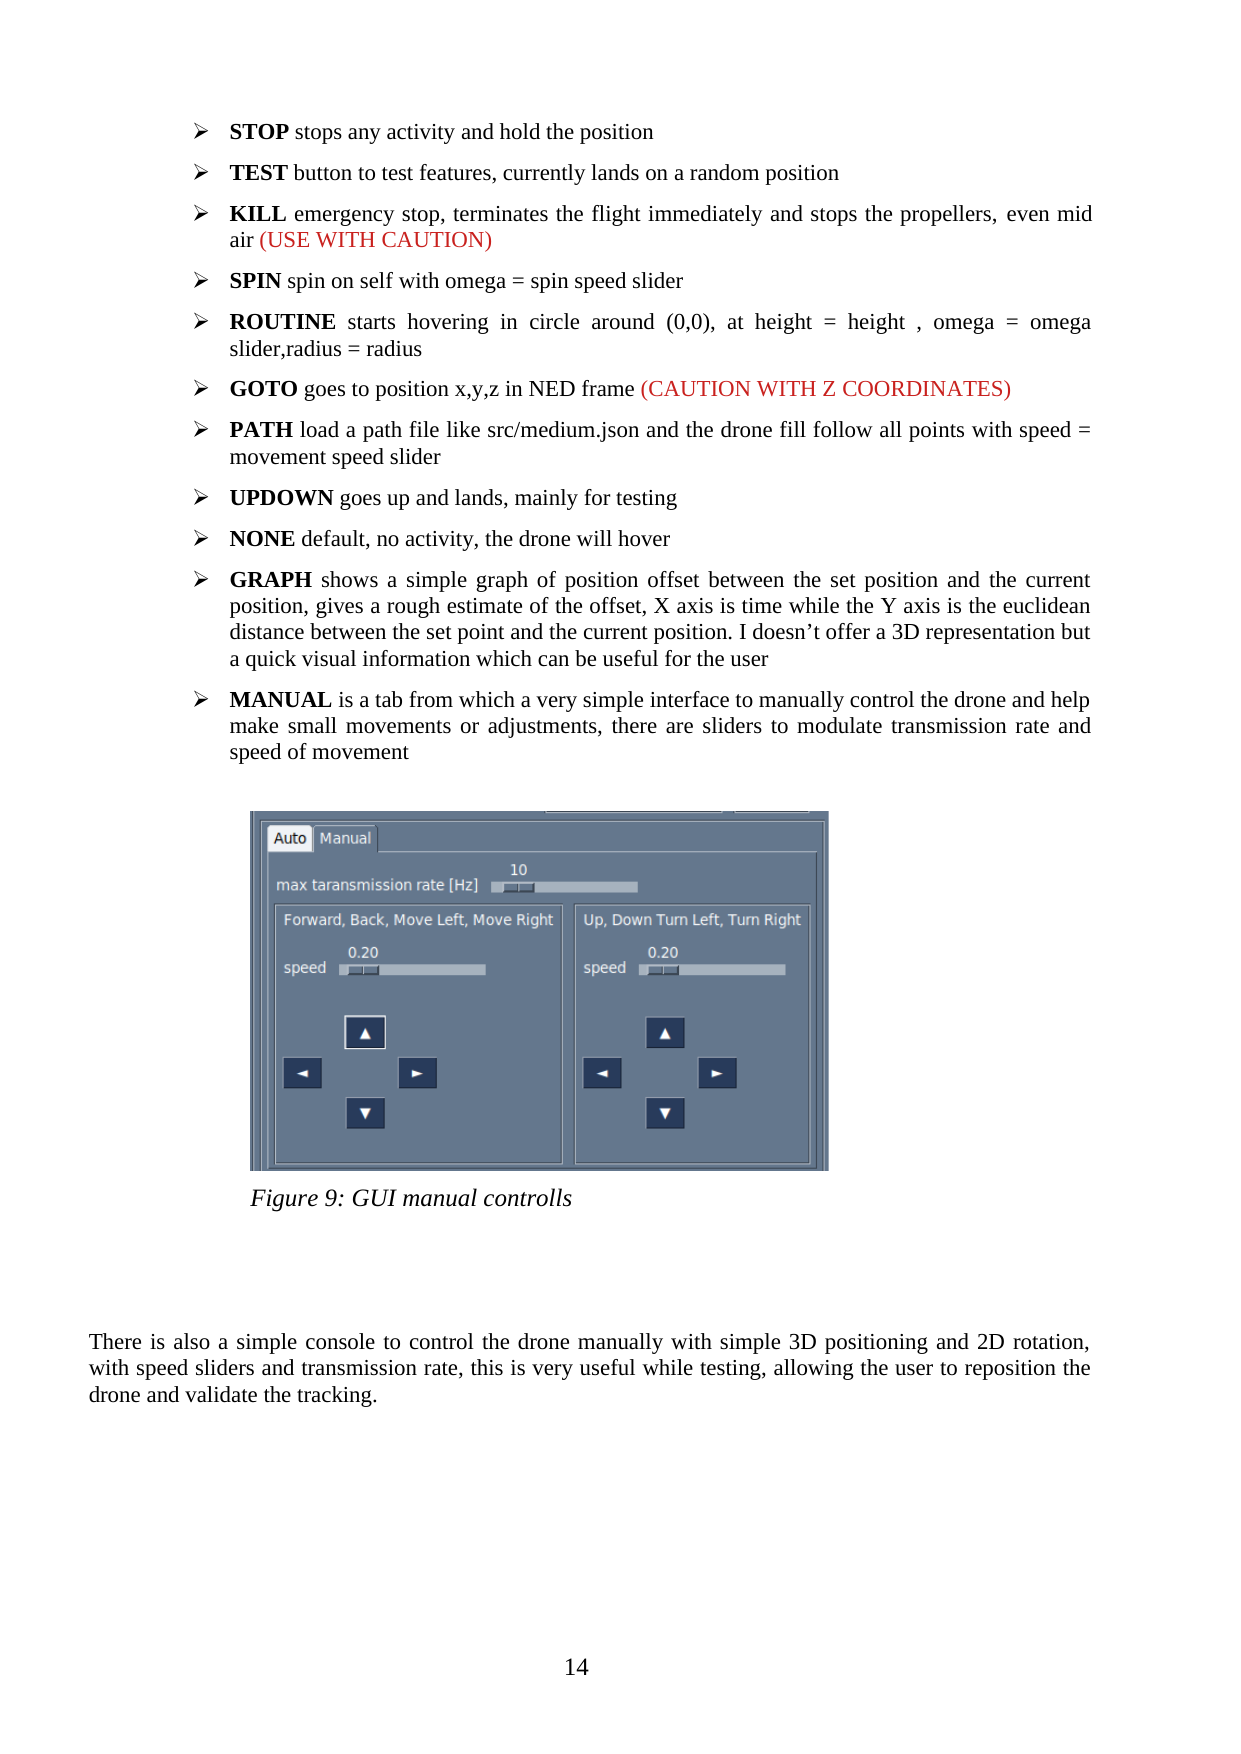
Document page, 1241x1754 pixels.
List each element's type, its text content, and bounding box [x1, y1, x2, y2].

list Figure 9: GUI manual controlls [250, 1171, 828, 1212]
list NONE default, no activity, the drone will hover [192, 525, 1093, 551]
list STOP stops any activity and hold the position [192, 118, 1093, 144]
list PATH load a path file like src/medium.json and the drone fill follow all points with speed = movement speed slider [192, 416, 1093, 469]
list GRAPH shows a simple graph of position offset between the set position and the current position, gives a rough estimate of the offset, X axis is time while the Y axis is the euclidean distance between the set point and the current position. I doesn’t offer a 3D representation but a quick visual information which can be useful for the user [192, 566, 1093, 671]
list There is also a simple console to control the drone manually with simple 3D positioning and 2D rotation, with speed sliders and transmission rate, this is very useful while testing, allowing the user to reposition the drone and validate the tracking. [88, 849, 1093, 1407]
list TEST button to test features, currently lands on a random position [192, 159, 1093, 185]
list MANUAL is a tab from which a very simple interface to manually control the drone and help make small movements or adjustments, there are sliders to modulate transmission rate and speed of movement [192, 686, 1093, 765]
list UPDOWN goes up and lands, mainly for testing [192, 484, 1093, 510]
list SPIN spin on self with omega = spin speed slider [192, 267, 1093, 294]
list KILL emergency stop, terminates the flight immediately and stops the propellers, even mid air (USE WITH CAUTION) [192, 200, 1093, 253]
picture [250, 811, 829, 1171]
list GOTO goes to position x,y,z in NED frame (CAUTION WITH Z COORDINATES) [192, 376, 1093, 402]
list ROUTINE starts hovering in circle around (0,0), at height = height , omega = omega slider,radius = radius [192, 308, 1093, 361]
